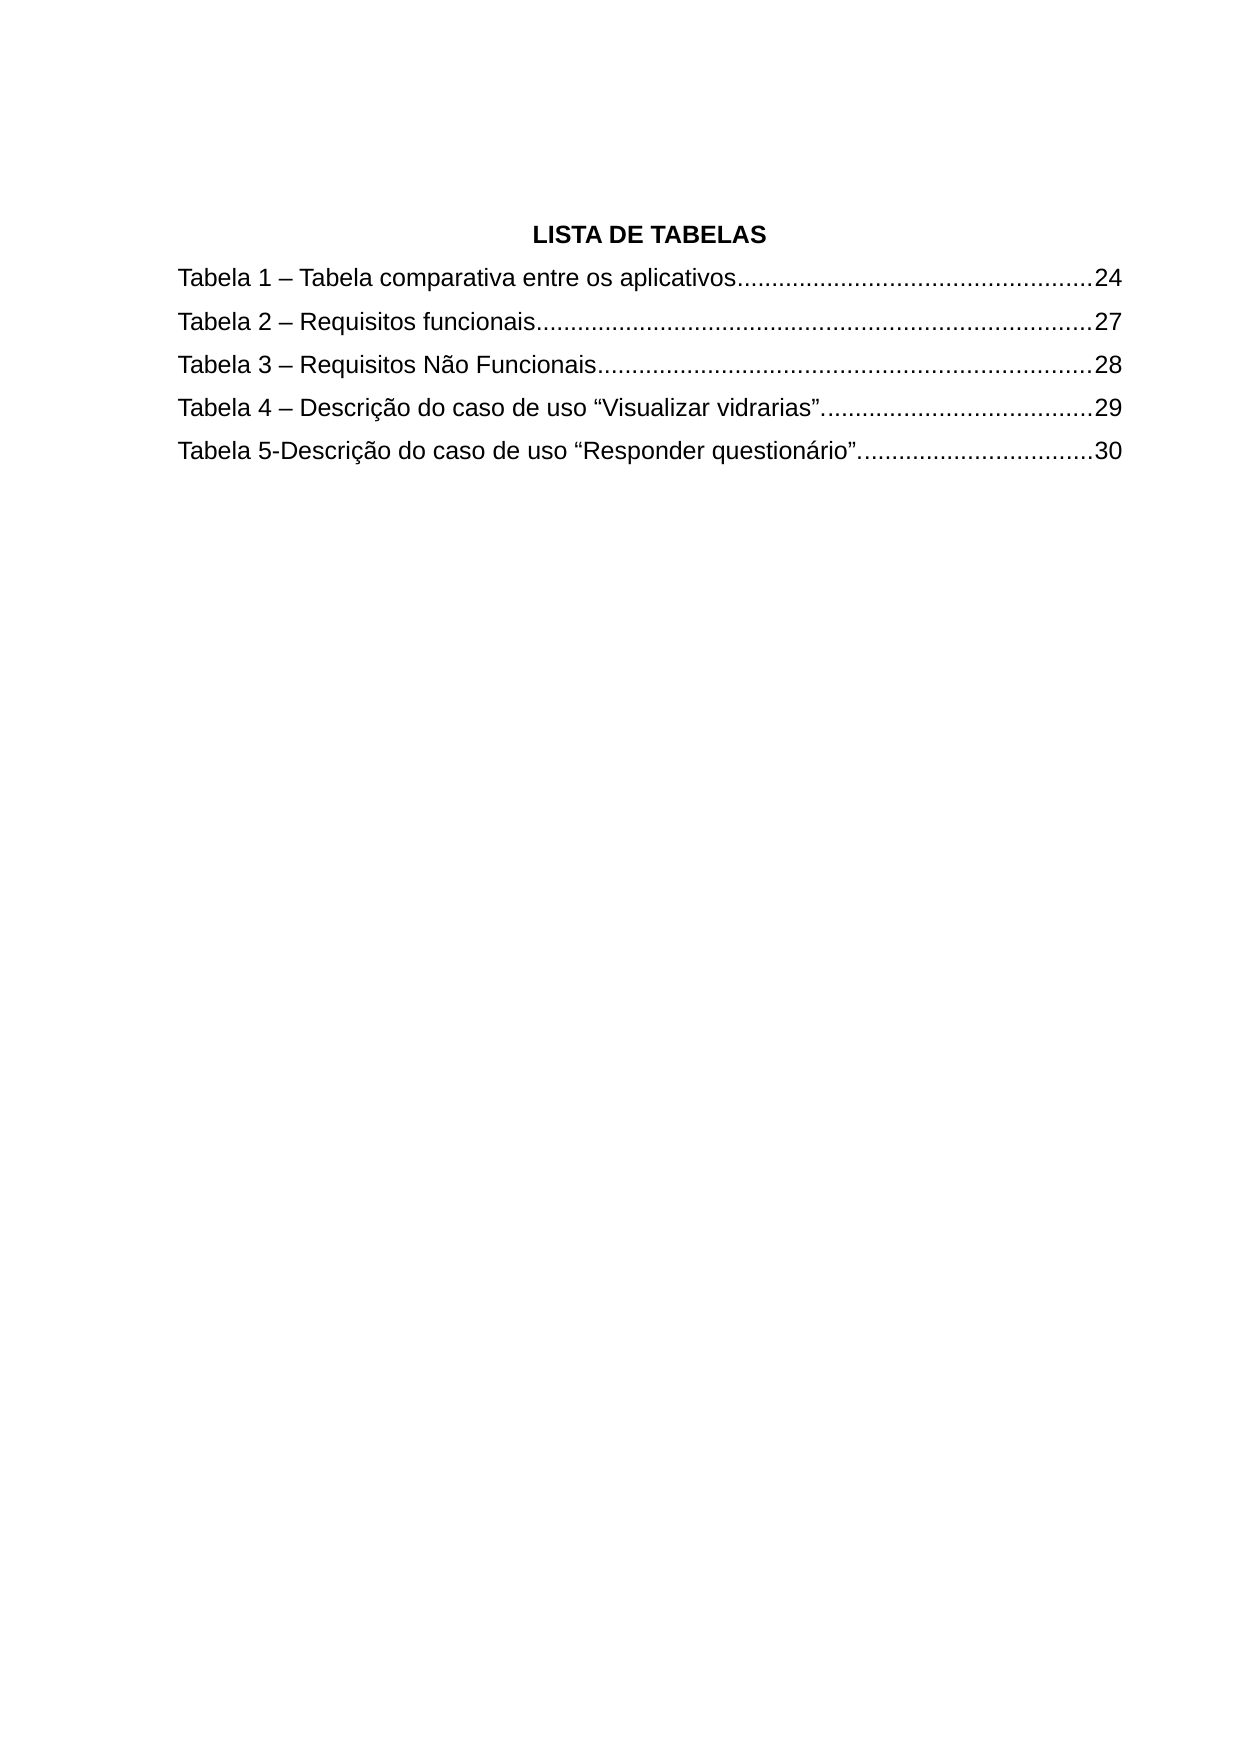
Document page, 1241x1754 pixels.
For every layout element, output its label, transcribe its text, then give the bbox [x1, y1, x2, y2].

subtitle Lista de tabelas [177, 220, 1122, 249]
text Tabela 3 – Requisitos Não Funcionais 28 [177, 350, 1122, 378]
text Tabela 4 – Descrição do caso de uso “Visualizar vidrarias”. 29 [177, 393, 1122, 422]
text Tabela 2 – Requisitos funcionais 27 [177, 307, 1122, 335]
text Tabela 1 – Tabela comparativa entre os aplicativos 24 [177, 263, 1122, 292]
text Tabela 5-Descrição do caso de uso “Responder questionário”. 30 [177, 436, 1122, 465]
